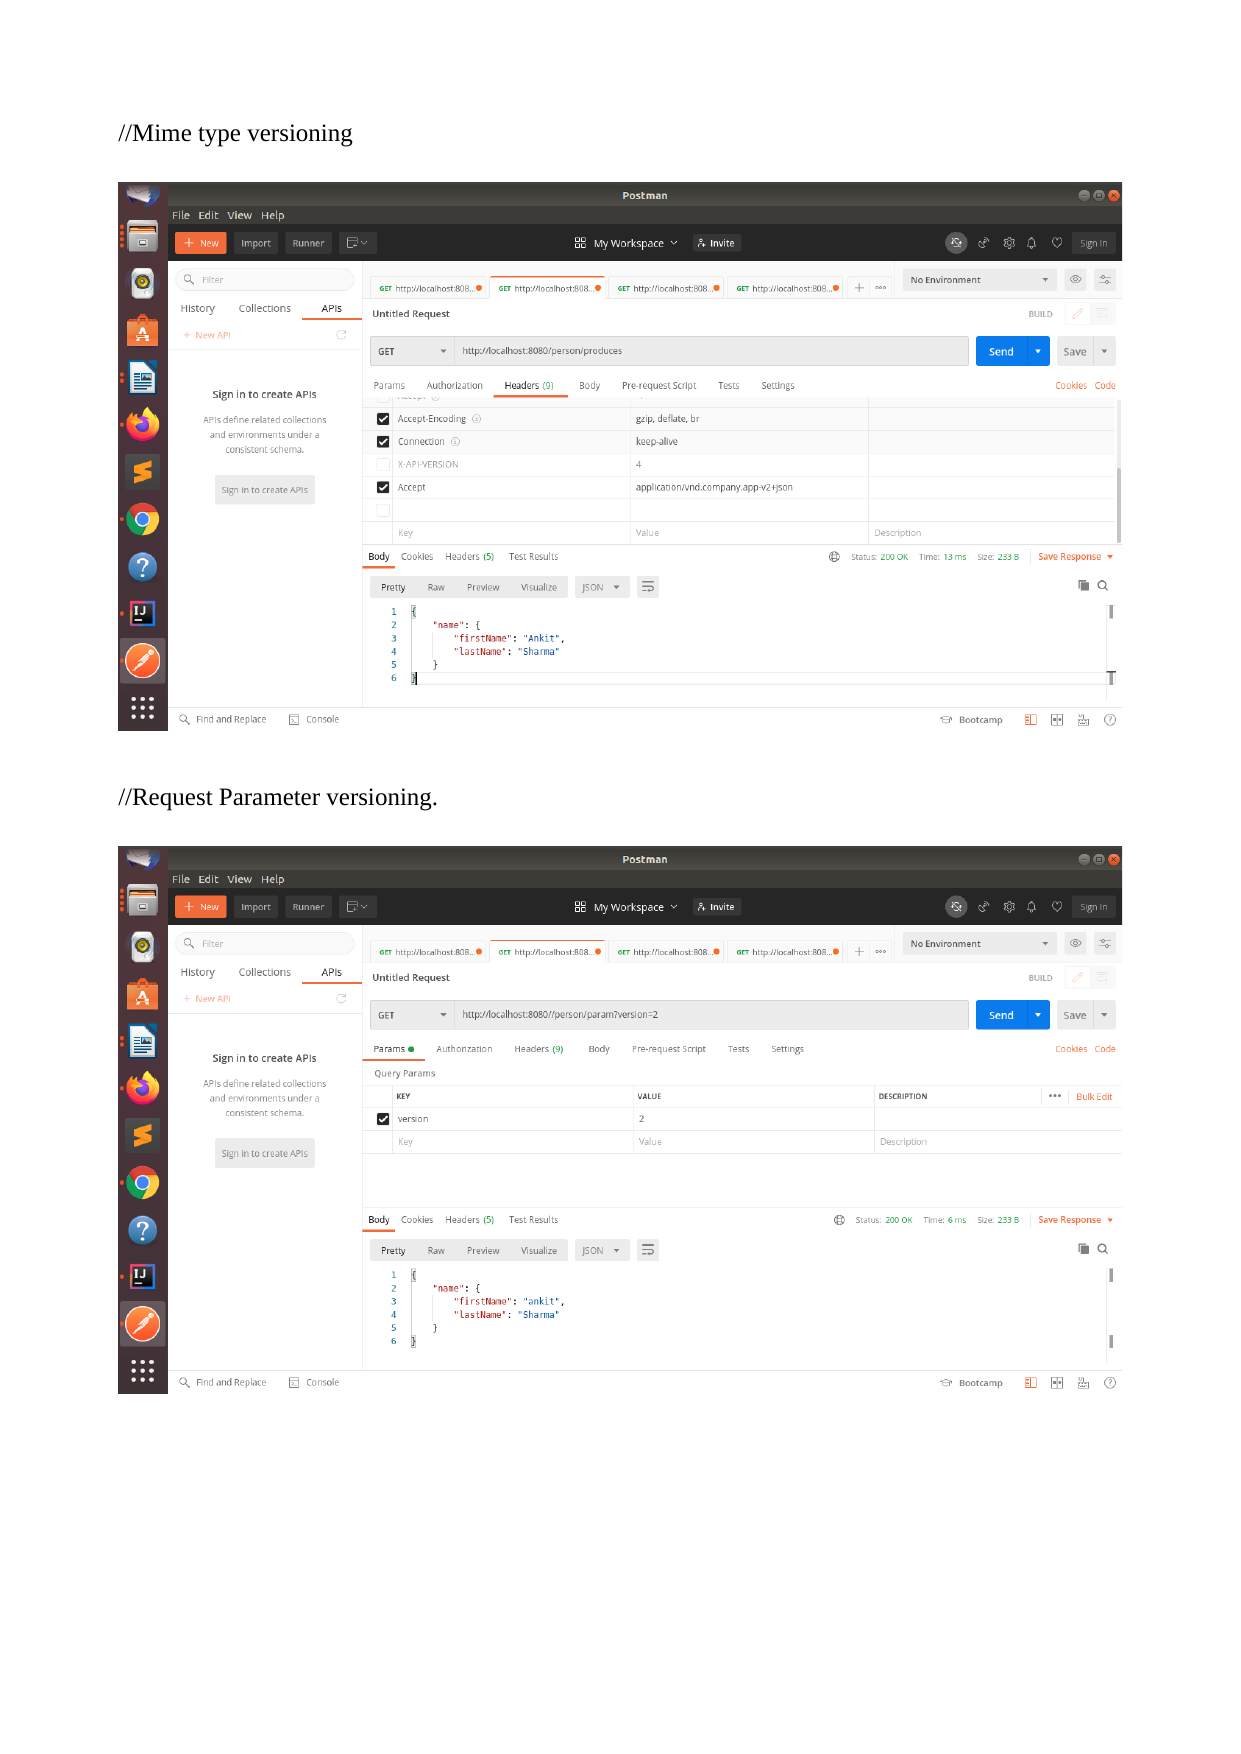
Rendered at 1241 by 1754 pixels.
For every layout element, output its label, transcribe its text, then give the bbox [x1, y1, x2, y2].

picture [118, 182, 1123, 731]
text //Request Parameter versioning. [118, 782, 1122, 811]
text //Mime type versioning [118, 118, 1122, 147]
picture [118, 846, 1123, 1394]
